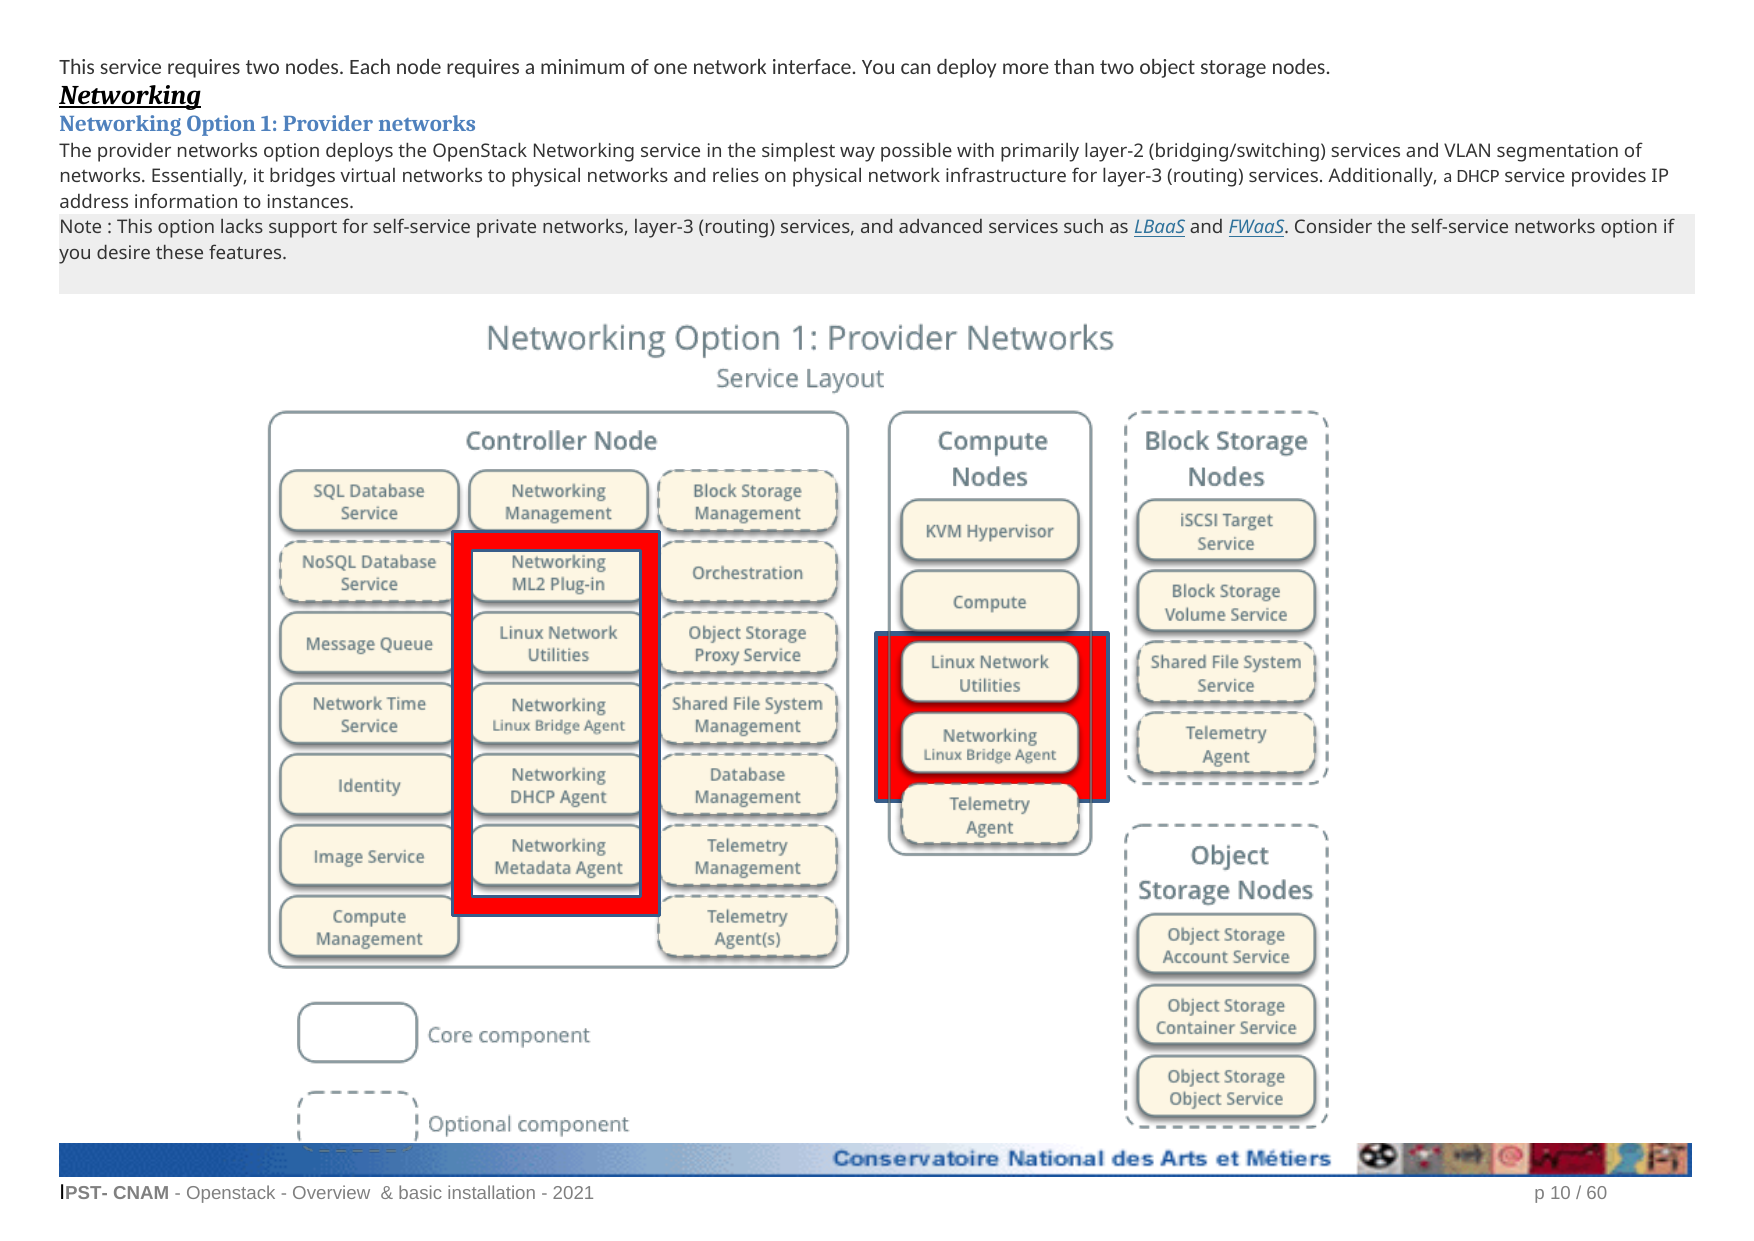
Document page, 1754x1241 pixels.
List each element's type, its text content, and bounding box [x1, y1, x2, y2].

text Note : This option lacks support for self-service private networks, layer-3 (routing) services, and advanced services such as LBaaS and FWaaS. Consider the self-service networks option if you desire these features. [59, 214, 1695, 265]
subtitle Networking [59, 80, 1695, 111]
text This service requires two nodes. Each node requires a minimum of one network interface. You can deploy more than two object storage nodes. [59, 53, 1695, 80]
text The provider networks option deploys the OpenStack Networking service in the simplest way possible with primarily layer-2 (bridging/switching) services and VLAN segmentation of networks. Essentially, it bridges virtual networks to physical networks and relies on physical network infrastructure for layer-3 (routing) services. Additionally, a DHCP service provides IP address information to instances. [59, 137, 1695, 214]
picture [246, 314, 1351, 1155]
subtitle Networking Option 1: Provider networks [59, 111, 1695, 137]
